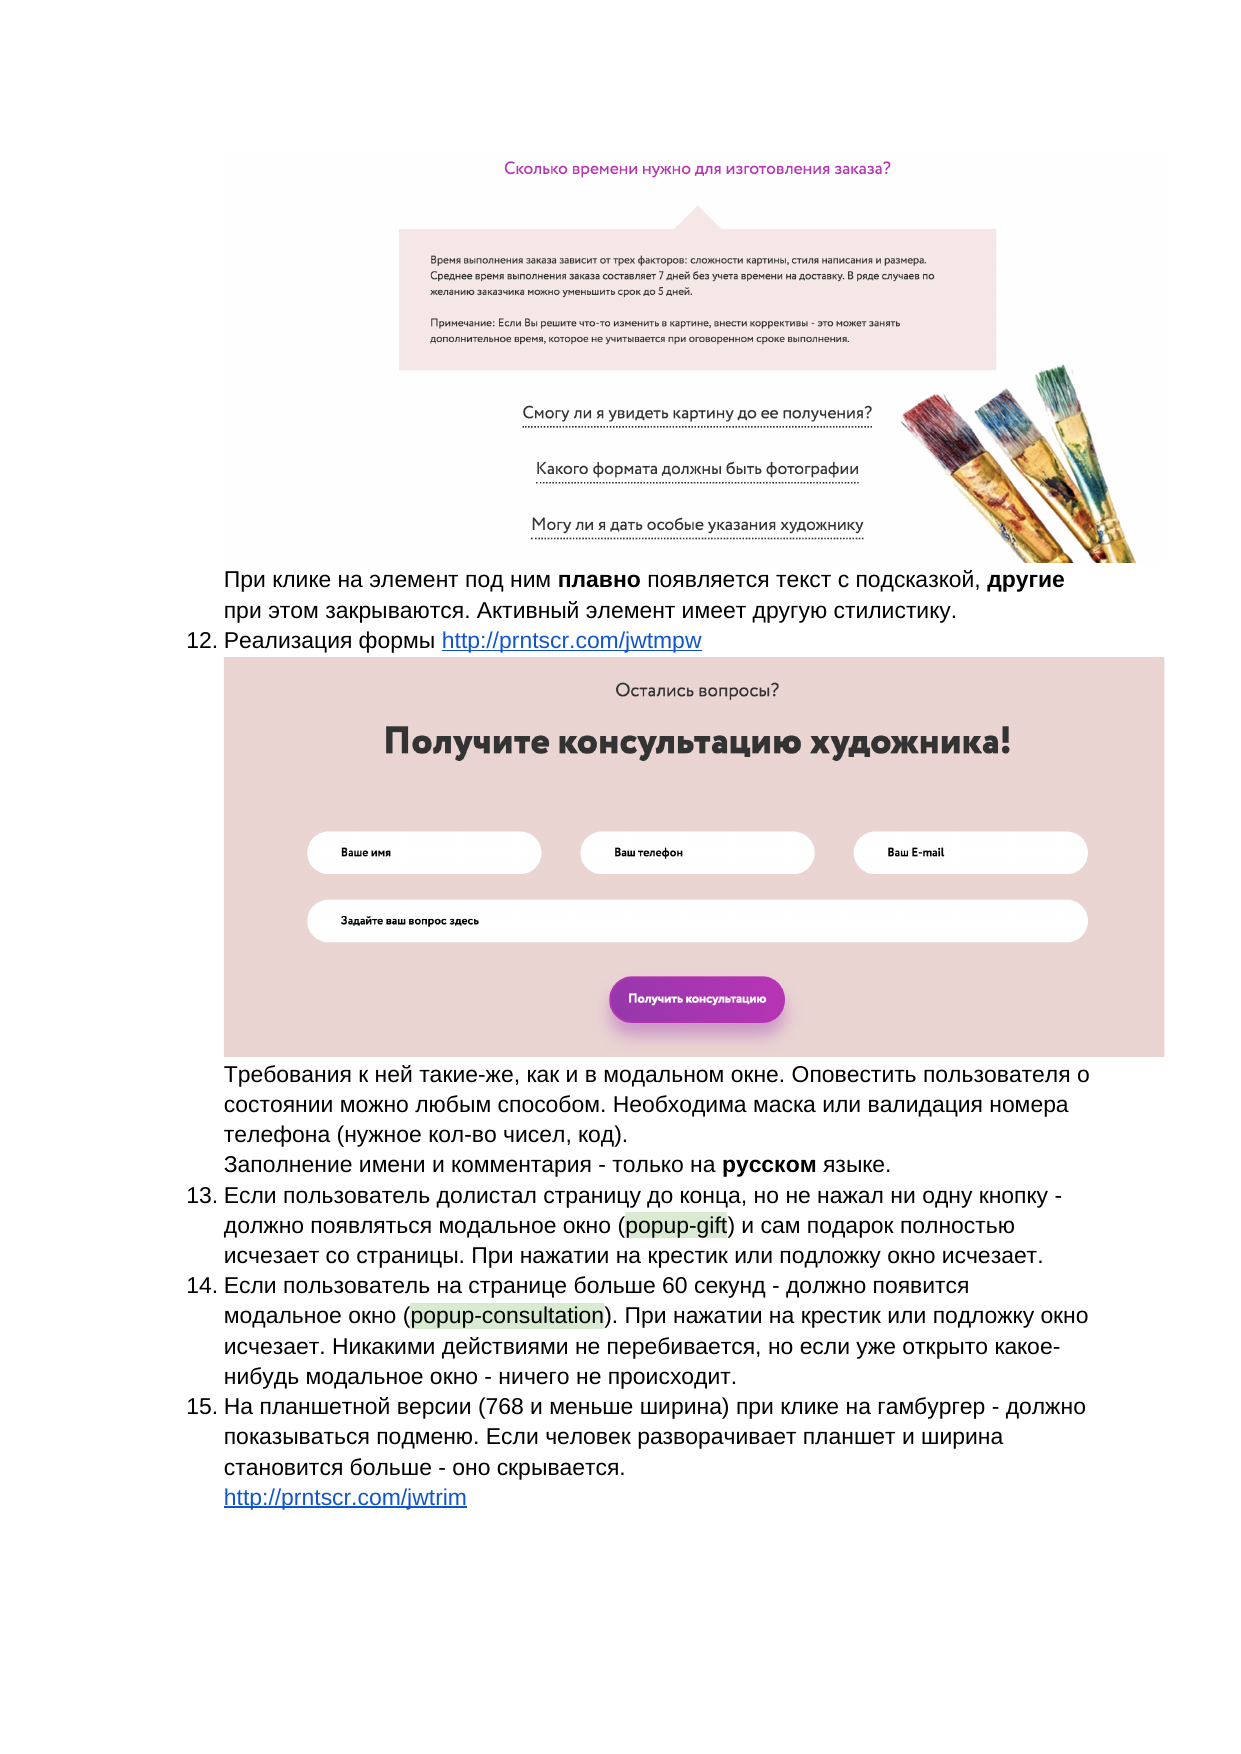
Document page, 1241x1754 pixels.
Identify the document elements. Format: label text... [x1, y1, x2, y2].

picture [223, 150, 1165, 563]
list Если пользователь долистал страницу до конца, но не нажал ни одну кнопку - должно появляться модальное окно (popup-gift) и сам подарок полностью исчезает со страницы. При нажатии на крестик или подложку окно исчезает. [186, 1182, 1090, 1268]
list Если пользователь на странице больше 60 секунд - должно появится модальное окно (popup-consultation). При нажатии на крестик или подложку окно исчезает. Никакими действиями не перебивается, но если уже открыто какое-нибудь модальное окно - ничего не происходит. [186, 1272, 1090, 1389]
list При клике на элемент под ним плавно появляется текст с подсказкой, другие при этом закрываются. Активный элемент имеет другую стилистику. [186, 150, 1090, 623]
list Реализация формы http://prntscr.com/jwtmpw Требования к ней такие-же, как и в модальном окне. Оповестить пользователя о состоянии можно любым способом. Необходима маска или валидация номера телефона (нужное кол-во чисел, код). Заполнение имени и комментария - только на русском языке. [186, 627, 1090, 1178]
picture [223, 657, 1165, 1057]
list На планшетной версии (768 и меньше ширина) при клике на гамбургер - должно показываться подменю. Если человек разворачивает планшет и ширина становится больше - оно скрывается. http://prntscr.com/jwtrim [186, 1393, 1090, 1510]
